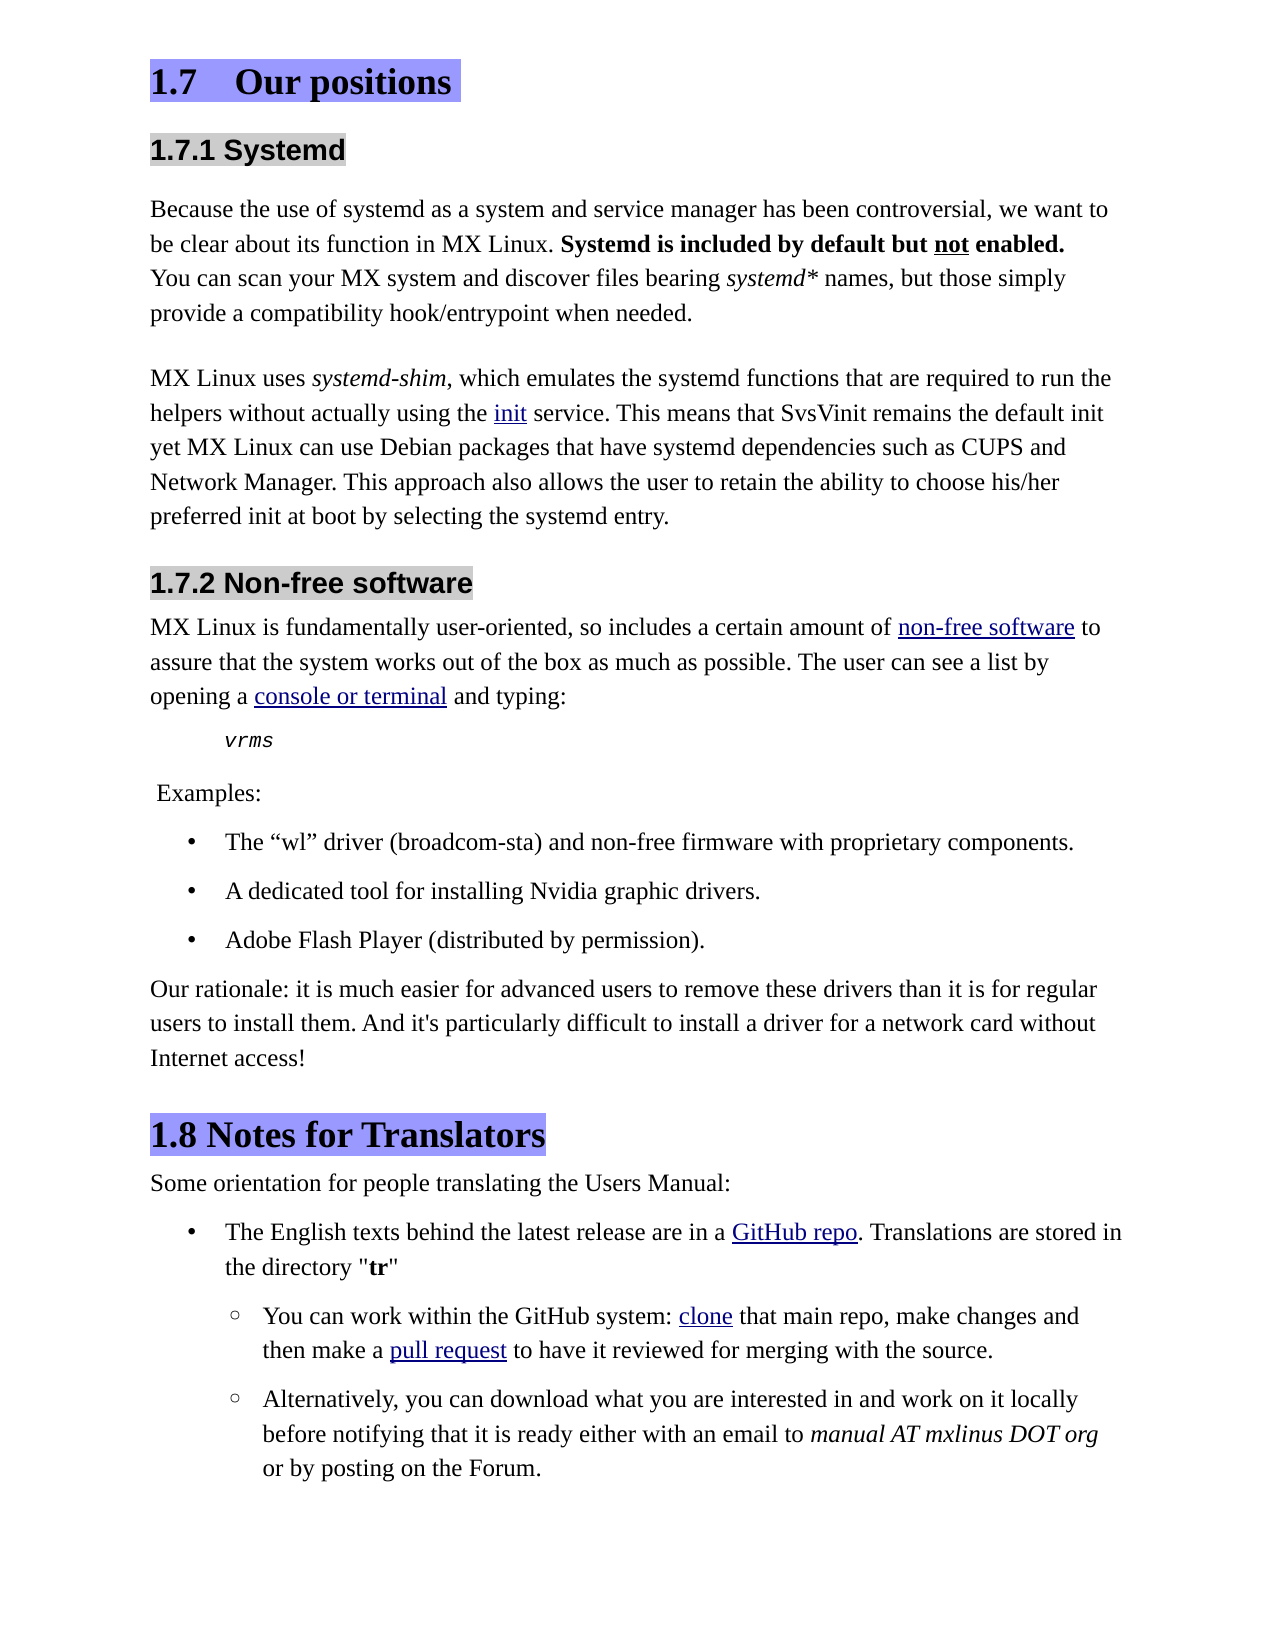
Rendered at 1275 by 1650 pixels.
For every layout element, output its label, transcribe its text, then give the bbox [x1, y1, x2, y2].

text Our rationale: it is much easier for advanced users to remove these drivers than it is for regular users to install them. And it's particularly difficult to install a driver for a network card without Internet access! [150, 974, 1125, 1072]
text Because the use of systemd as a system and service manager has been controversial, we want to be clear about its function in MX Linux. Systemd is included by default but not enabled. You can scan your MX system and discover files bearing systemd* names, but those simply provide a compatibility hook/entrypoint when needed. [150, 194, 1110, 326]
text Examples: [150, 778, 1125, 806]
subtitle 1.7.1 Systemd [150, 132, 1125, 166]
list Adobe Flash Player (distributed by permission). [187, 925, 1125, 953]
subtitle 1.7.2 Non-free software [473, 566, 1125, 600]
subtitle 1.7 Our positions [461, 59, 1110, 102]
list Alternatively, you can download what you are interested in and work on it locally before notifying that it is ready either with an email to manual AT mxlinus DOT org or by posting on the Forum. [225, 1384, 1125, 1482]
subtitle 1.8 Notes for Translators [546, 1113, 1125, 1156]
text vrms [224, 730, 1125, 754]
text MX Linux is fundamentally user-oriented, so includes a certain amount of non-free software to assure that the system works out of the box as much as possible. The user can see a list by opening a console or terminal and typing: [150, 612, 1125, 710]
list A dedicated tool for installing Nvidia graphic drivers. [187, 876, 1125, 904]
list The English texts behind the latest release are in a GitHub repo. Translations are stored in the directory "tr" [187, 1217, 1125, 1281]
list The “wl” driver (broadcom-sta) and non-free firmware with proprietary components. [187, 827, 1125, 855]
list You can work within the GitHub system: clone that main repo, make changes and then make a pull request to have it reviewed for merging with the source. [225, 1301, 1125, 1364]
text MX Linux uses systemd-shim, which emulates the systemd functions that are required to run the helpers without actually using the init service. This means that SvsVinit remains the default init yet MX Linux can use Debian packages that have systemd dependencies such as CUPS and Network Manager. This approach also allows the user to retain the ability to choose his/her preferred init at boot by selecting the systemd entry. [150, 363, 1125, 530]
text Some orientation for people translating the Users Manual: [150, 1168, 1125, 1197]
